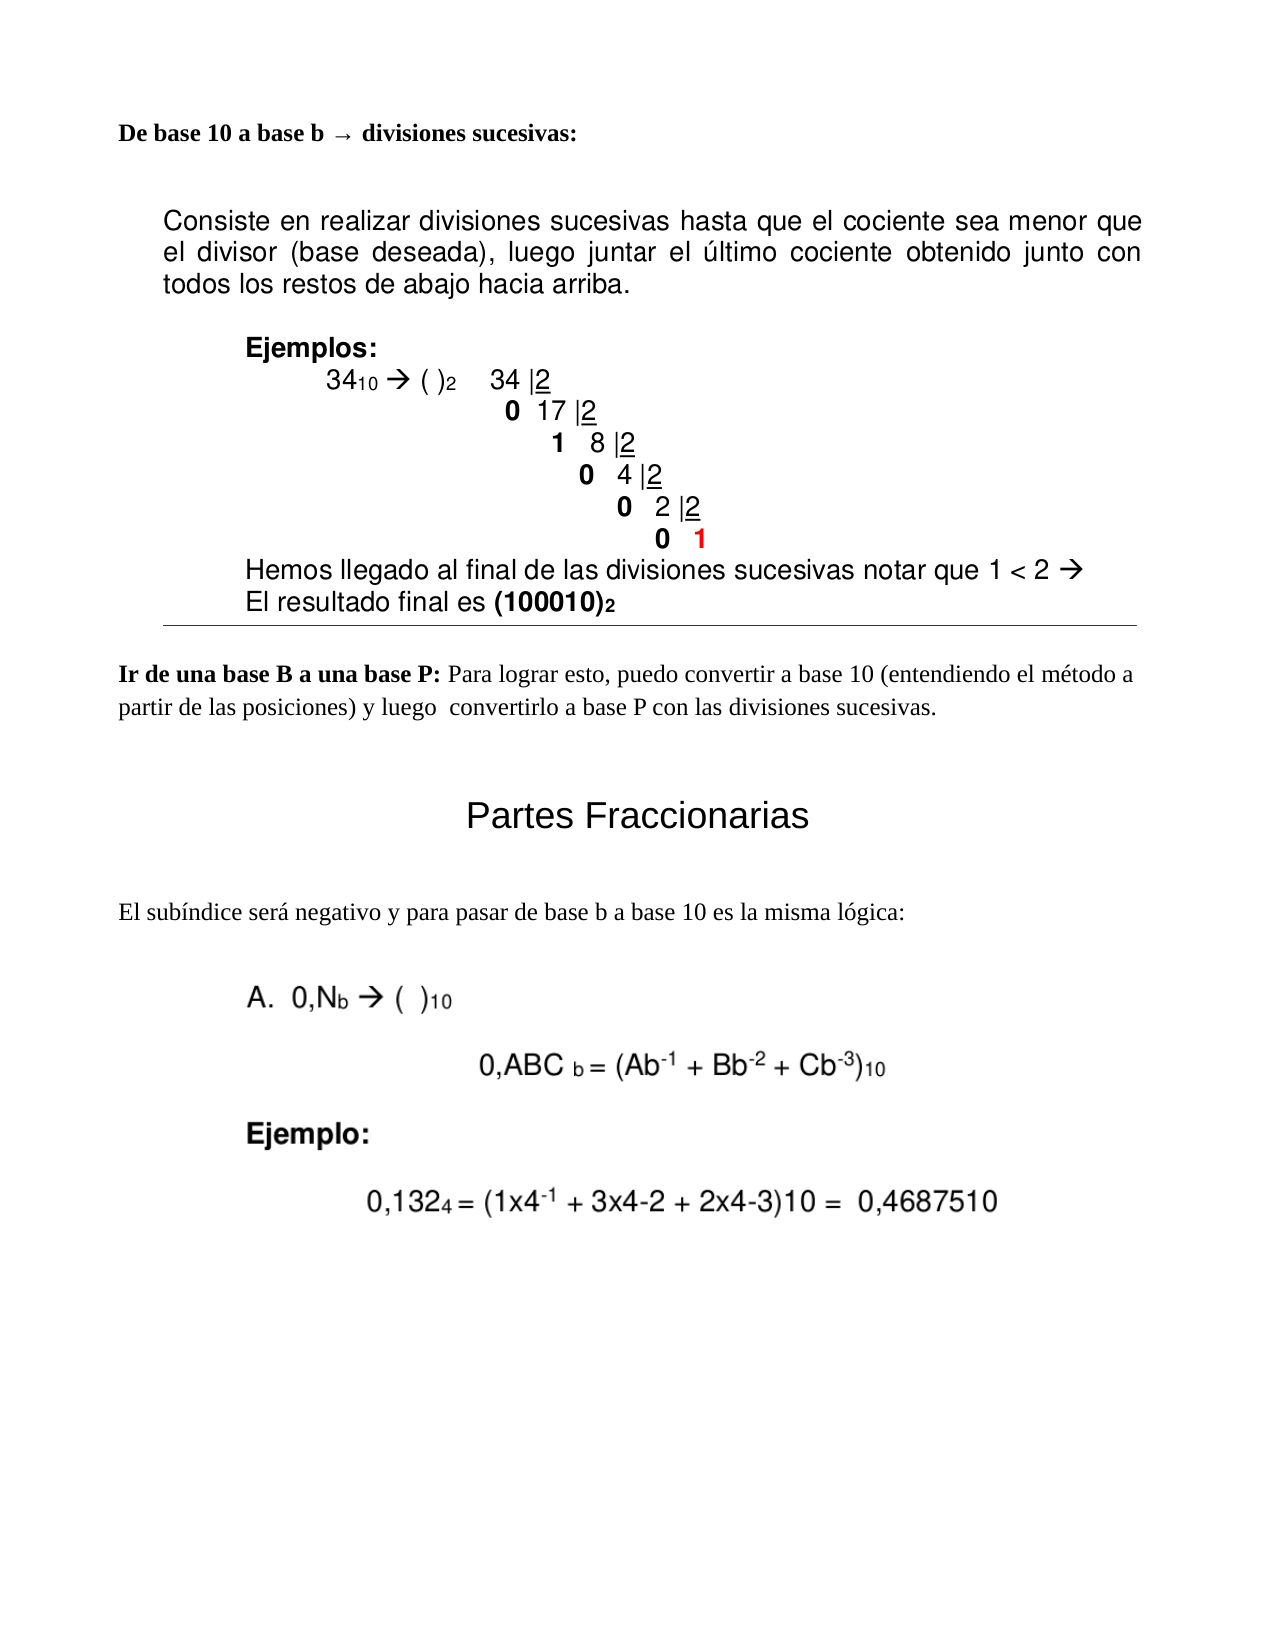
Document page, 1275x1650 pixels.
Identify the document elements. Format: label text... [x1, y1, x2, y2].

text El subíndice será negativo y para pasar de base b a base 10 es la misma lógica: [118, 897, 1157, 925]
subtitle Partes Fraccionarias [118, 793, 1157, 836]
picture [223, 957, 1030, 1236]
picture [119, 200, 1159, 626]
text De base 10 a base b → divisiones sucesivas: Ir de una base B a una base P: Para lograr esto, puedo convertir a base 10 (entendiendo el método a partir de las posiciones) y luego convertirlo a base P con las divisiones sucesivas. [118, 118, 1157, 721]
